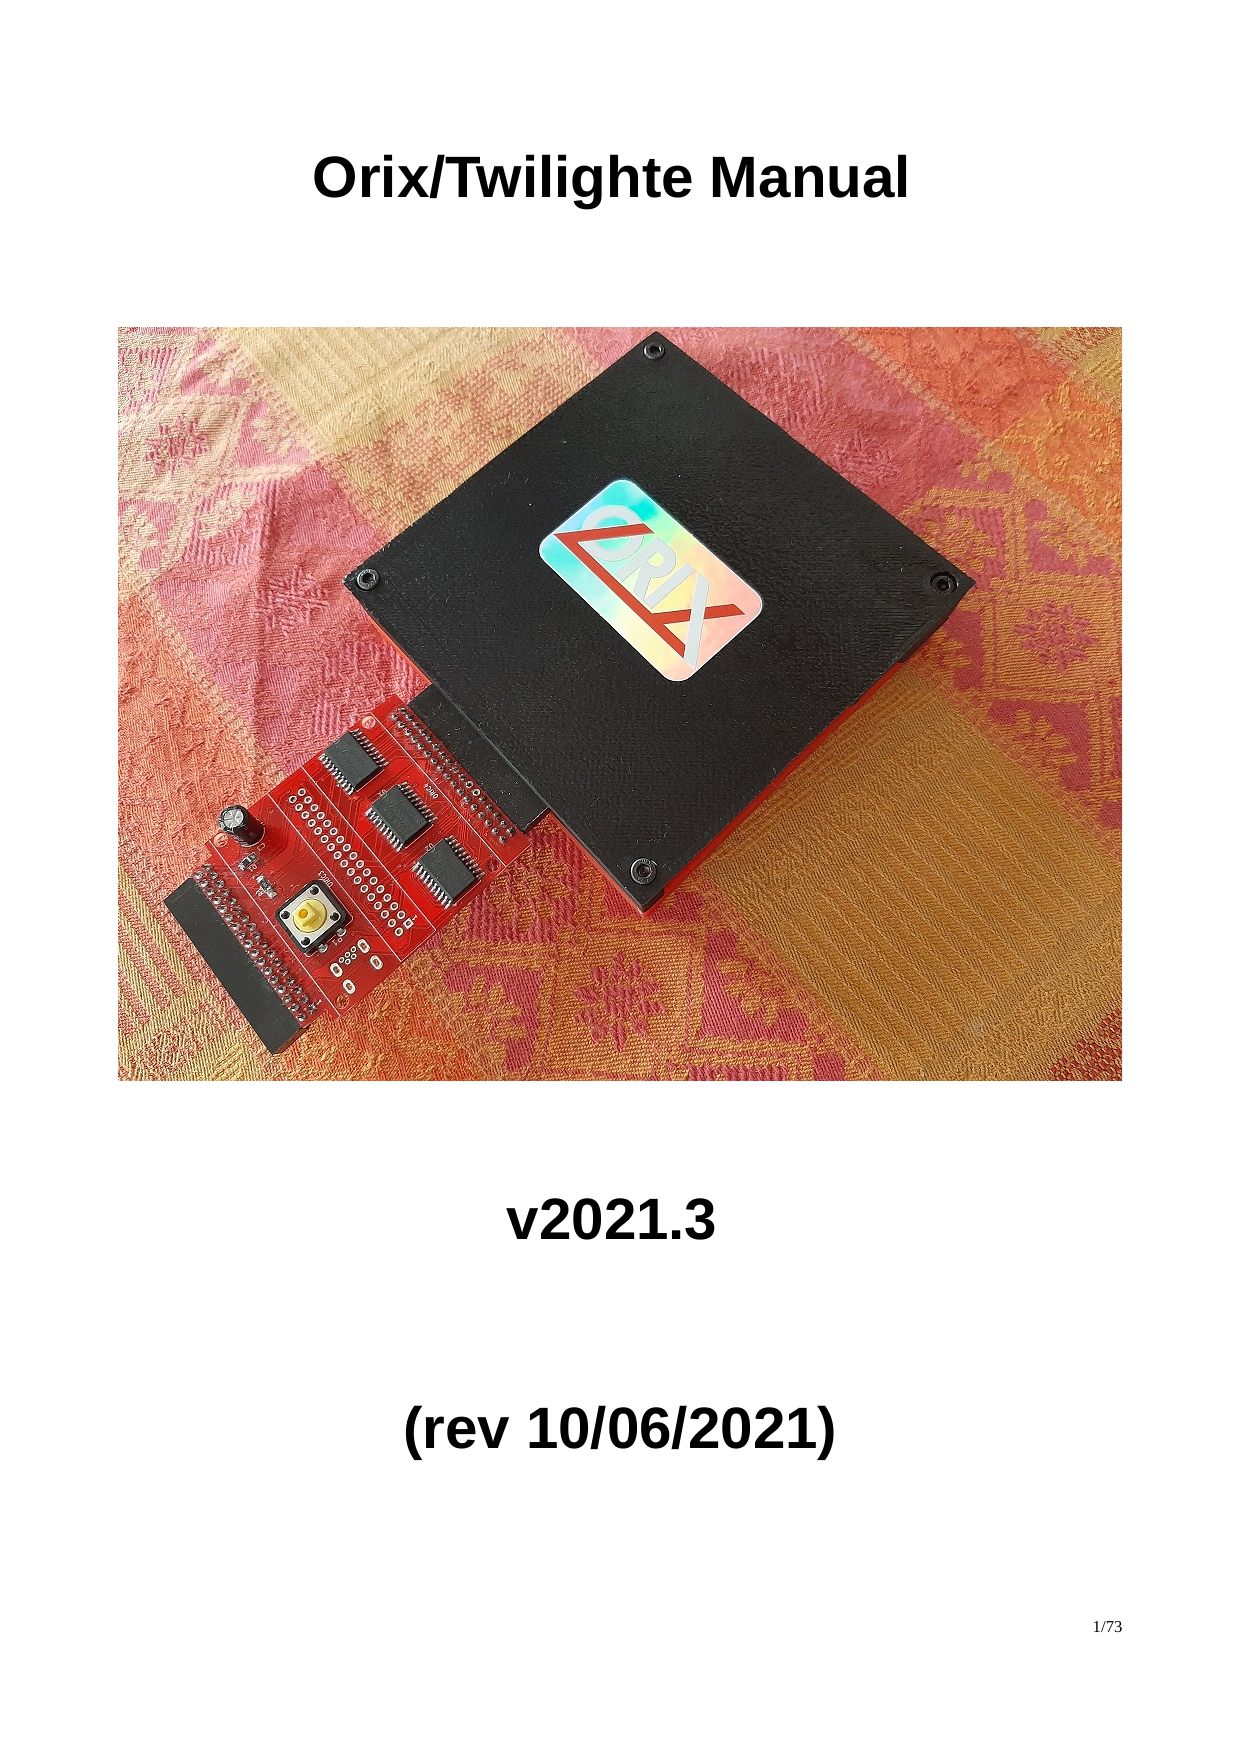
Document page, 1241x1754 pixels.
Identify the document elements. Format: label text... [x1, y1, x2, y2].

title Orix/Twilighte Manual [118, 143, 1122, 210]
title v2021.3 [118, 1185, 1122, 1252]
picture [118, 327, 1123, 1081]
title (rev 10/06/2021) [118, 1394, 1122, 1461]
